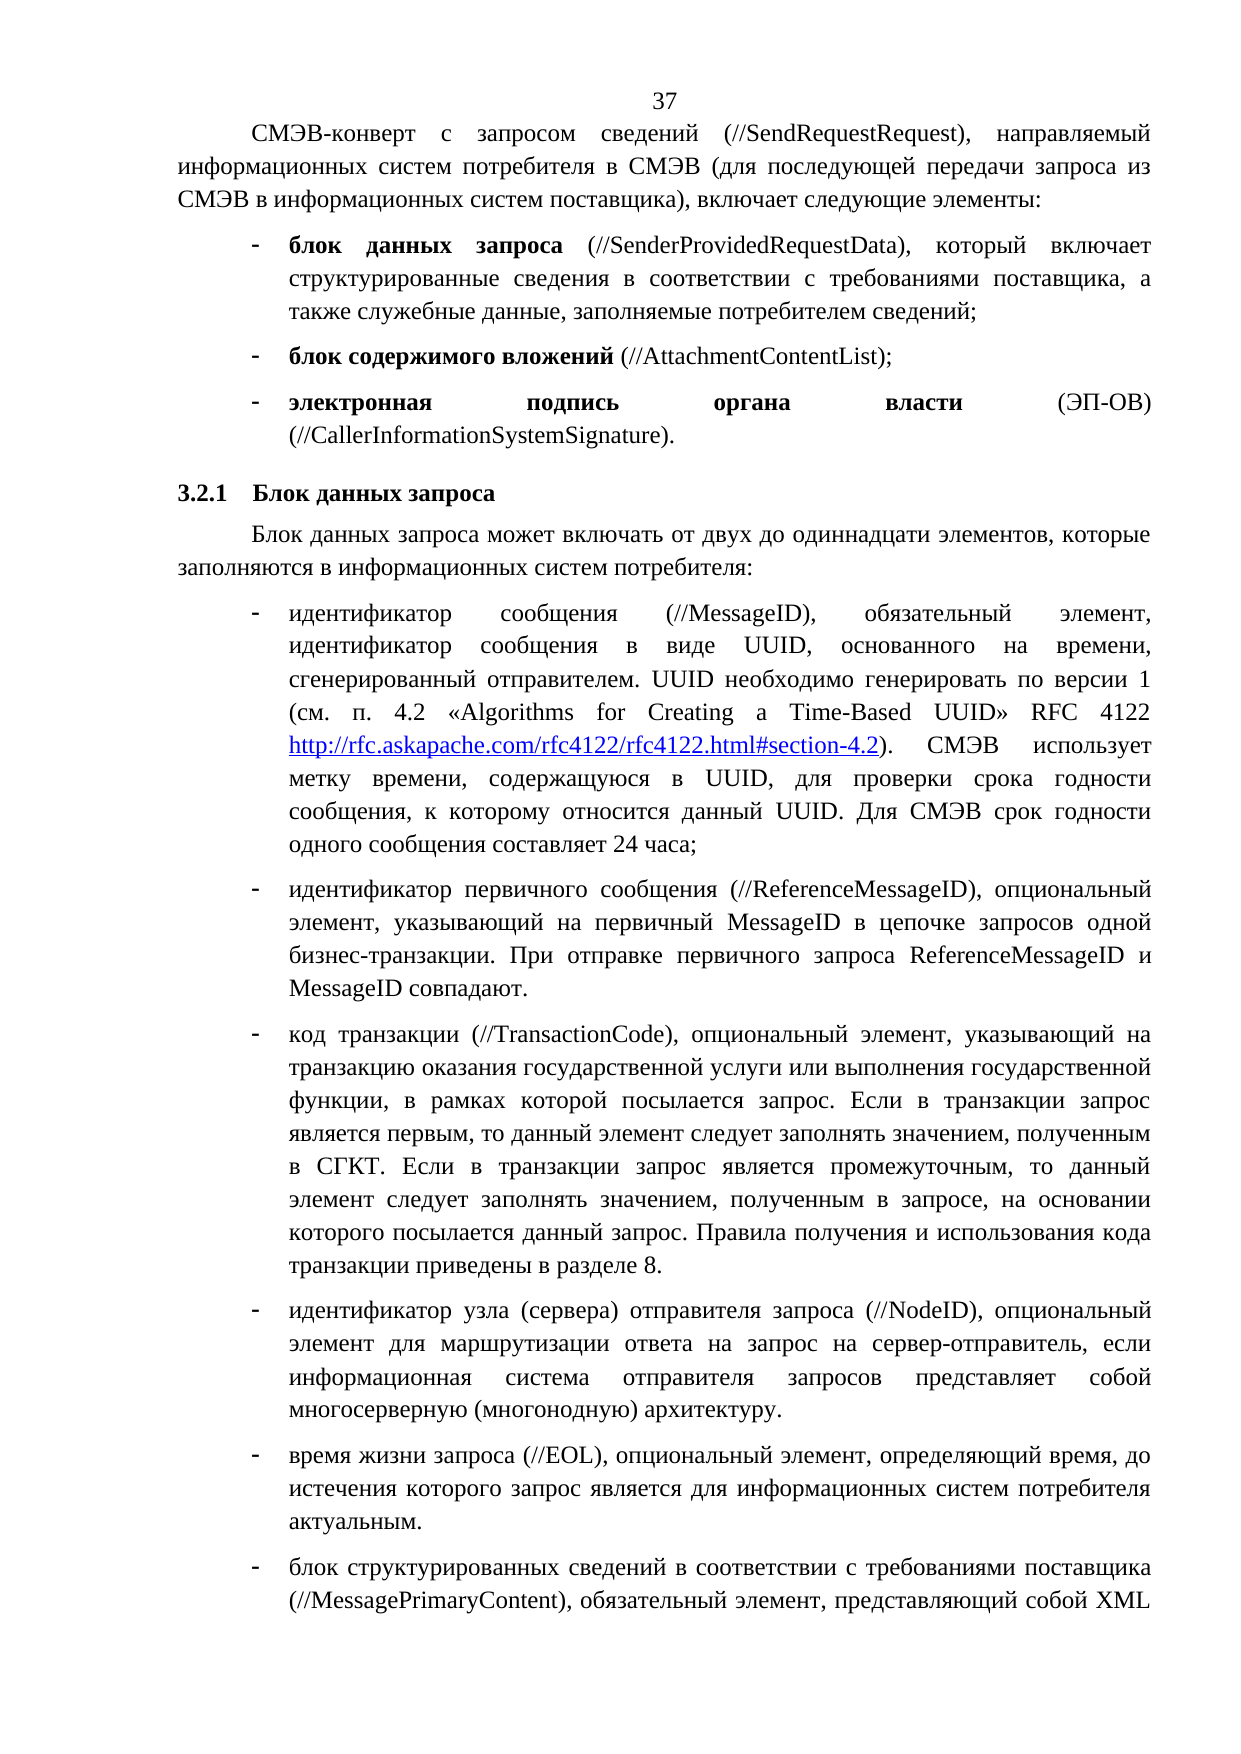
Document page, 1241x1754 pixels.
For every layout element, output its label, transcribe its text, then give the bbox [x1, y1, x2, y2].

list код транзакции (//TransactionCode), опциональный элемент, указывающий на транзакцию оказания государственной услуги или выполнения государственной функции, в рамках которой посылается запрос. Если в транзакции запрос является первым, то данный элемент следует заполнять значением, полученным в СГКТ. Если в транзакции запрос является промежуточным, то данный элемент следует заполнять значением, полученным в запросе, на основании которого посылается данный запрос. Правила получения и использования кода транзакции приведены в разделе 8. [251, 1019, 1152, 1279]
list блок структурированных сведений в соответствии с требованиями поставщика (//MessagePrimaryContent), обязательный элемент, представляющий собой XML [251, 1552, 1152, 1613]
list идентификатор сообщения (//MessageID), обязательный элемент, идентификатор сообщения в виде UUID, основанного на времени, сгенерированный отправителем. UUID необходимо генерировать по версии 1 (см. п. 4.2 «Algorithms for Creating a Time-Based UUID» RFC 4122 http://rfc.askapache.com/rfc4122/rfc4122.html#section-4.2). СМЭВ использует метку времени, содержащуюся в UUID, для проверки срока годности сообщения, к которому относится данный UUID. Для СМЭВ срок годности одного сообщения составляет 24 часа; [251, 598, 1152, 857]
list блок содержимого вложений (//AttachmentContentList); [251, 341, 1152, 370]
list идентификатор узла (сервера) отправителя запроса (//NodeID), опциональный элемент для маршрутизации ответа на запрос на сервер-отправитель, если информационная система отправителя запросов представляет собой многосерверную (многонодную) архитектуру. [251, 1296, 1152, 1423]
list идентификатор первичного сообщения (//ReferenceMessageID), опциональный элемент, указывающий на первичный MessageID в цепочке запросов одной бизнес-транзакции. При отправке первичного запроса ReferenceMessageID и MessageID совпадают. [251, 874, 1152, 1002]
text СМЭВ-конверт с запросом сведений (//SendRequestRequest), направляемый информационных систем потребителя в СМЭВ (для последующей передачи запроса из СМЭВ в информационных систем поставщика), включает следующие элементы: [177, 118, 1152, 213]
text Блок данных запроса может включать от двух до одиннадцати элементов, которые заполняются в информационных систем потребителя: [177, 519, 1152, 581]
list электронная подпись органа власти (ЭП-ОВ) (//CallerInformationSystemSignature). [251, 387, 1152, 448]
list блок данных запроса (//SenderProvidedRequestData), который включает структурированные сведения в соответствии с требованиями поставщика, а также служебные данные, заполняемые потребителем сведений; [251, 230, 1152, 324]
subtitle Блок данных запроса [177, 478, 1152, 507]
list время жизни запроса (//EOL), опциональный элемент, определяющий время, до истечения которого запрос является для информационных систем потребителя актуальным. [251, 1440, 1152, 1535]
